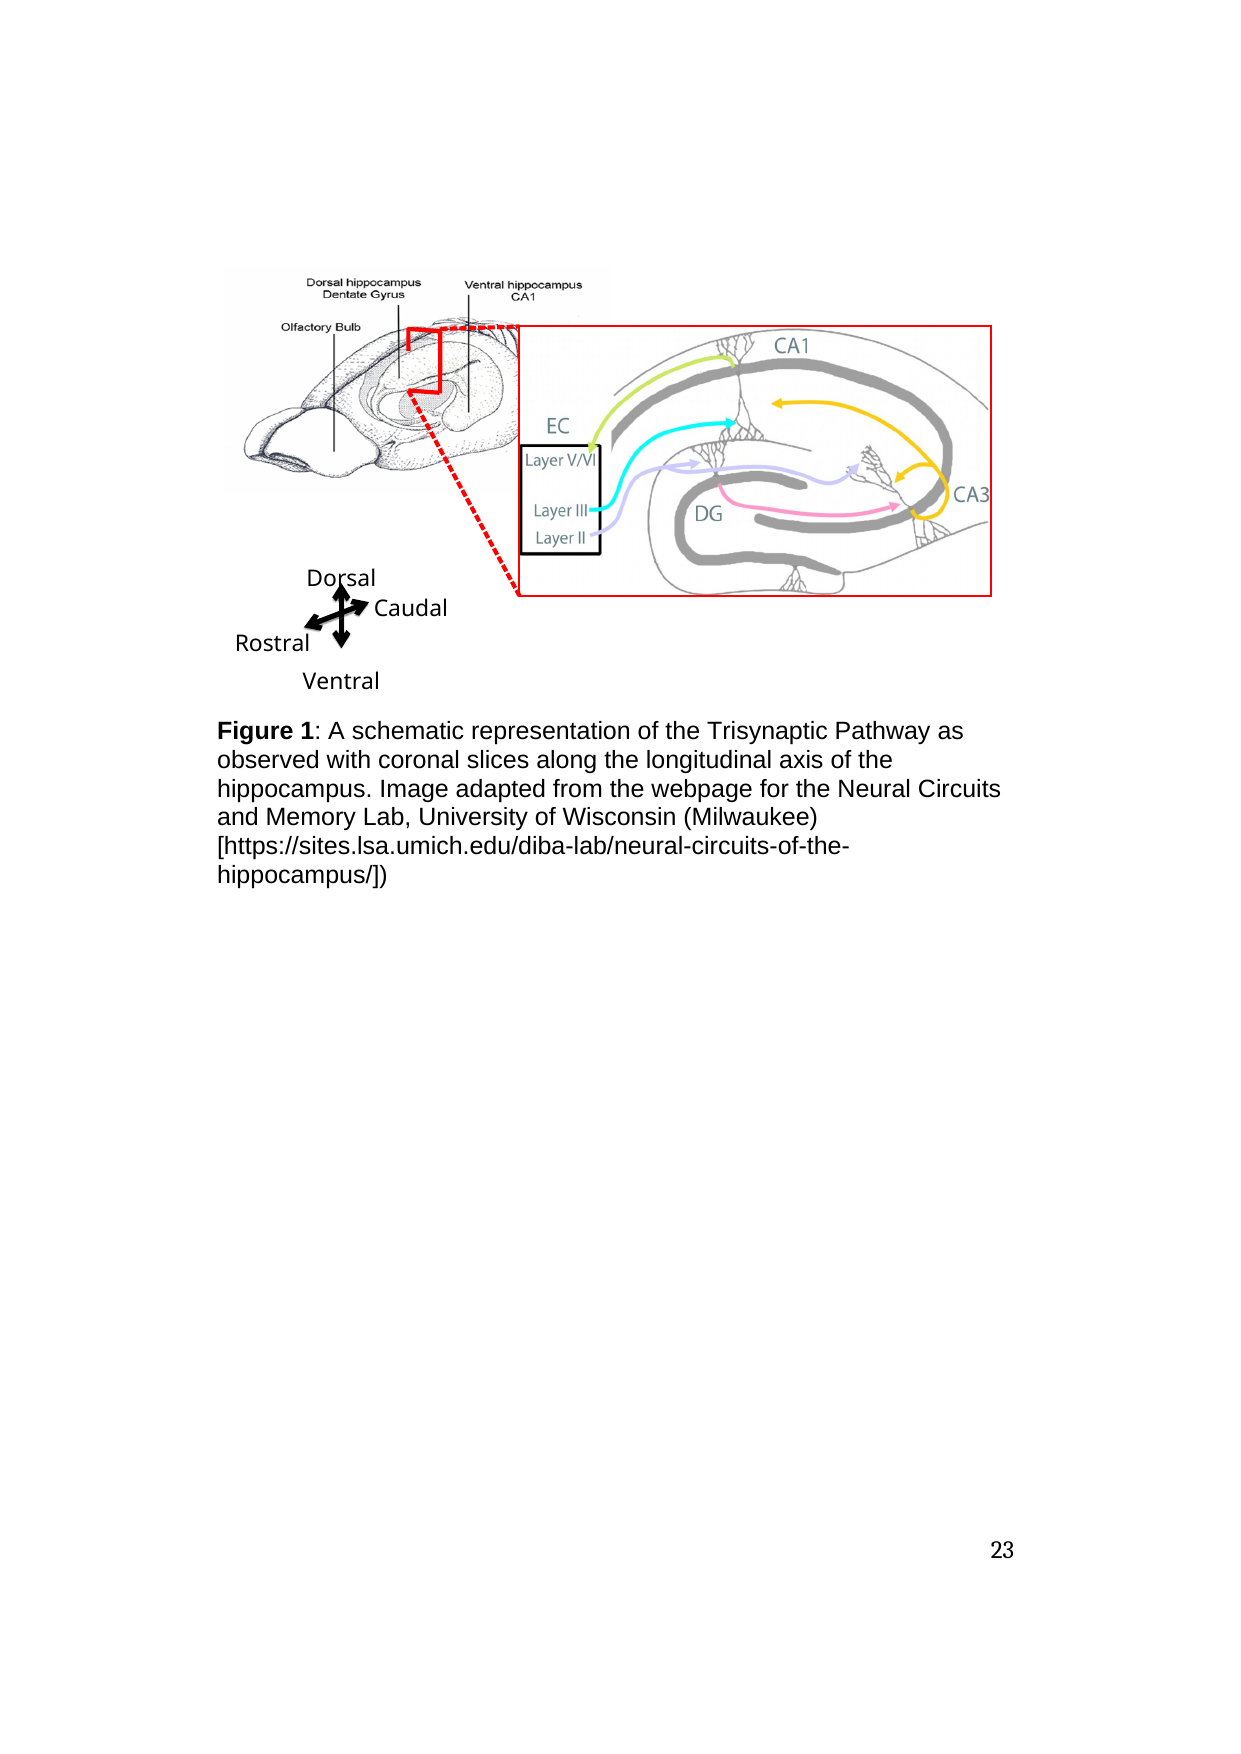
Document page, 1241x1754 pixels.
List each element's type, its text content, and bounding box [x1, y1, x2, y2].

text Figure 1: A schematic representation of the Trisynaptic Pathway as observed with coronal slices along the longitudinal axis of the hippocampus. Image adapted from the webpage for the Neural Circuits and Memory Lab, University of Wisconsin (Milwaukee) [https://sites.lsa.umich.edu/diba-lab/neural-circuits-of-the-hippocampus/]) [217, 716, 1002, 888]
picture [224, 266, 610, 492]
picture [520, 327, 990, 595]
